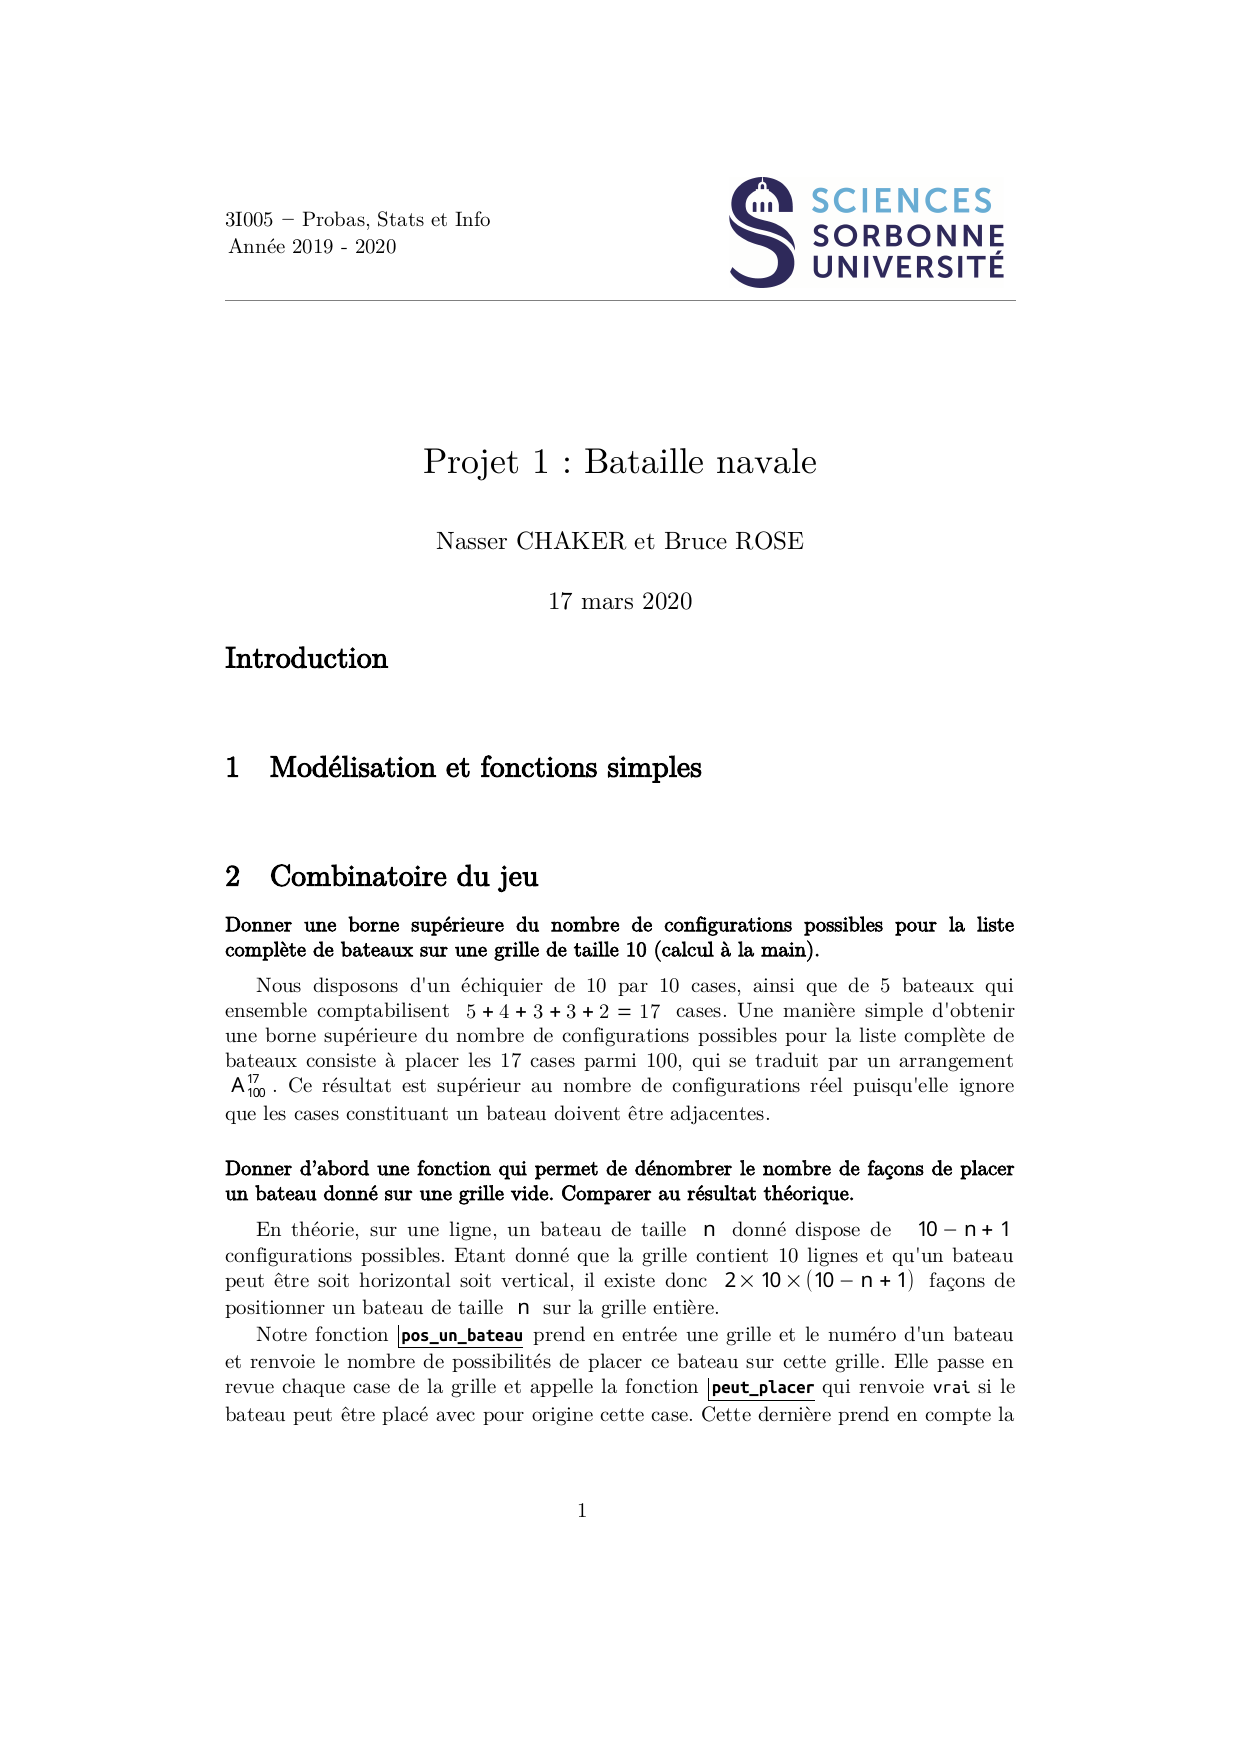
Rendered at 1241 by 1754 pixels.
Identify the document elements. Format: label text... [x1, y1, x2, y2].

subtitle Combinatoire du jeu [225, 856, 1016, 891]
subtitle Donner d’abord une fonction qui permet de dénombrer le nombre de façons de placer un bateau donné sur une grille vide. Comparer au résultat théorique. [225, 1154, 1016, 1204]
text Nasser CHAKER et Bruce ROSE [225, 524, 1016, 554]
text Notre fonction pos_un_bateau prend en entrée une grille et le numéro d'un bateau et renvoie le nombre de possibilités de placer ce bateau sur cette grille. Elle passe en revue chaque case de la grille et appelle la fonction peut_placer qui renvoie vrai si le bateau peut être placé avec pour origine cette case. Cette dernière prend en compte la [225, 1320, 1016, 1425]
subtitle Introduction [225, 637, 1016, 673]
text 17 mars 2020 [225, 584, 1016, 614]
subtitle Modélisation et fonctions simples [225, 747, 1016, 782]
text En théorie, sur une ligne, un bateau de taille donné dispose de configurations possibles. Etant donné que la grille contient 10 lignes et qu'un bateau peut être soit horizontal soit vertical, il existe donc façons de positionner un bateau de taille sur la grille entière. [225, 1216, 1016, 1320]
picture [729, 177, 1004, 288]
text Nous disposons d'un échiquier de 10 par 10 cases, ainsi que de 5 bateaux qui ensemble comptabilisent cases. Une manière simple d'obtenir une borne supérieure du nombre de configurations possibles pour la liste complète de bateaux consiste à placer les 17 cases parmi 100, qui se traduit par un arrangement . Ce résultat est supérieur au nombre de configurations réel puisqu'elle ignore que les cases constituant un bateau doivent être adjacentes. [225, 972, 1016, 1124]
title Projet 1 : Bataille navale [225, 437, 1016, 481]
subtitle Donner une borne supérieure du nombre de configurations possibles pour la liste complète de bateaux sur une grille de taille 10 (calcul à la main). [225, 910, 1016, 960]
